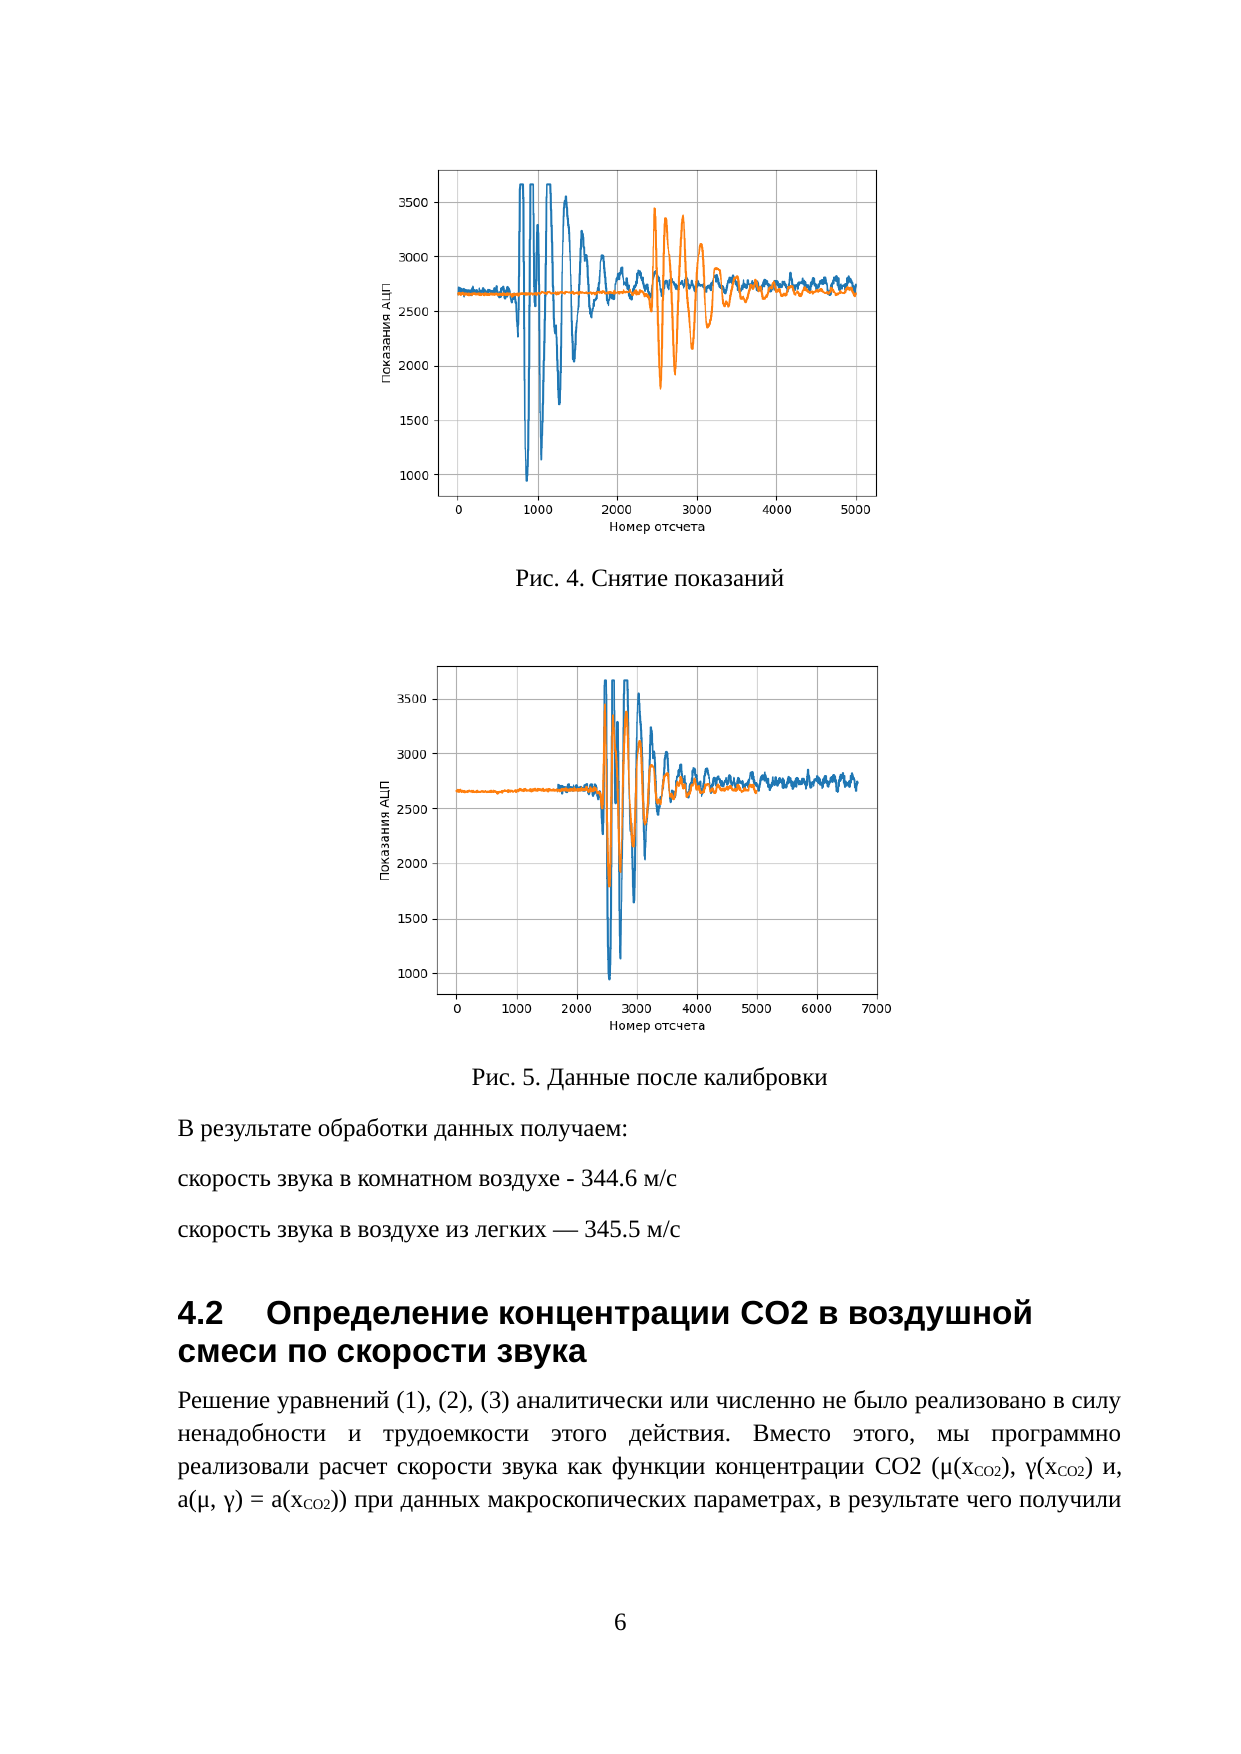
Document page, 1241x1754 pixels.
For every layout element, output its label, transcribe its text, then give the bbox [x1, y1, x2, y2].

text Решение уравнений (1), (2), (3) аналитически или численно не было реализовано в силу ненадобности и трудоемкости этого действия. Вместо этого, мы программно реализовали расчет скорости звука как функции концентрации CO2 (μ(xCO2), γ(xCO2) и, a(μ, γ) = a(xCO2)) при данных макроскопических параметрах, в результате чего получили [177, 1385, 1122, 1513]
text скорость звука в воздухе из легких — 345.5 м/с [177, 1214, 1122, 1243]
picture [365, 614, 934, 1041]
text Рис. 4. Снятие показаний [177, 563, 1122, 592]
text скорость звука в комнатном воздухе - 344.6 м/с [177, 1163, 1122, 1192]
text В результате обработки данных получаем: [177, 1113, 1122, 1142]
subtitle Определение концентрации CO2 в воздушной смеси по скорости звука [177, 1293, 1093, 1370]
text Рис. 5. Данные после калибровки [177, 1062, 1122, 1091]
picture [367, 118, 932, 542]
